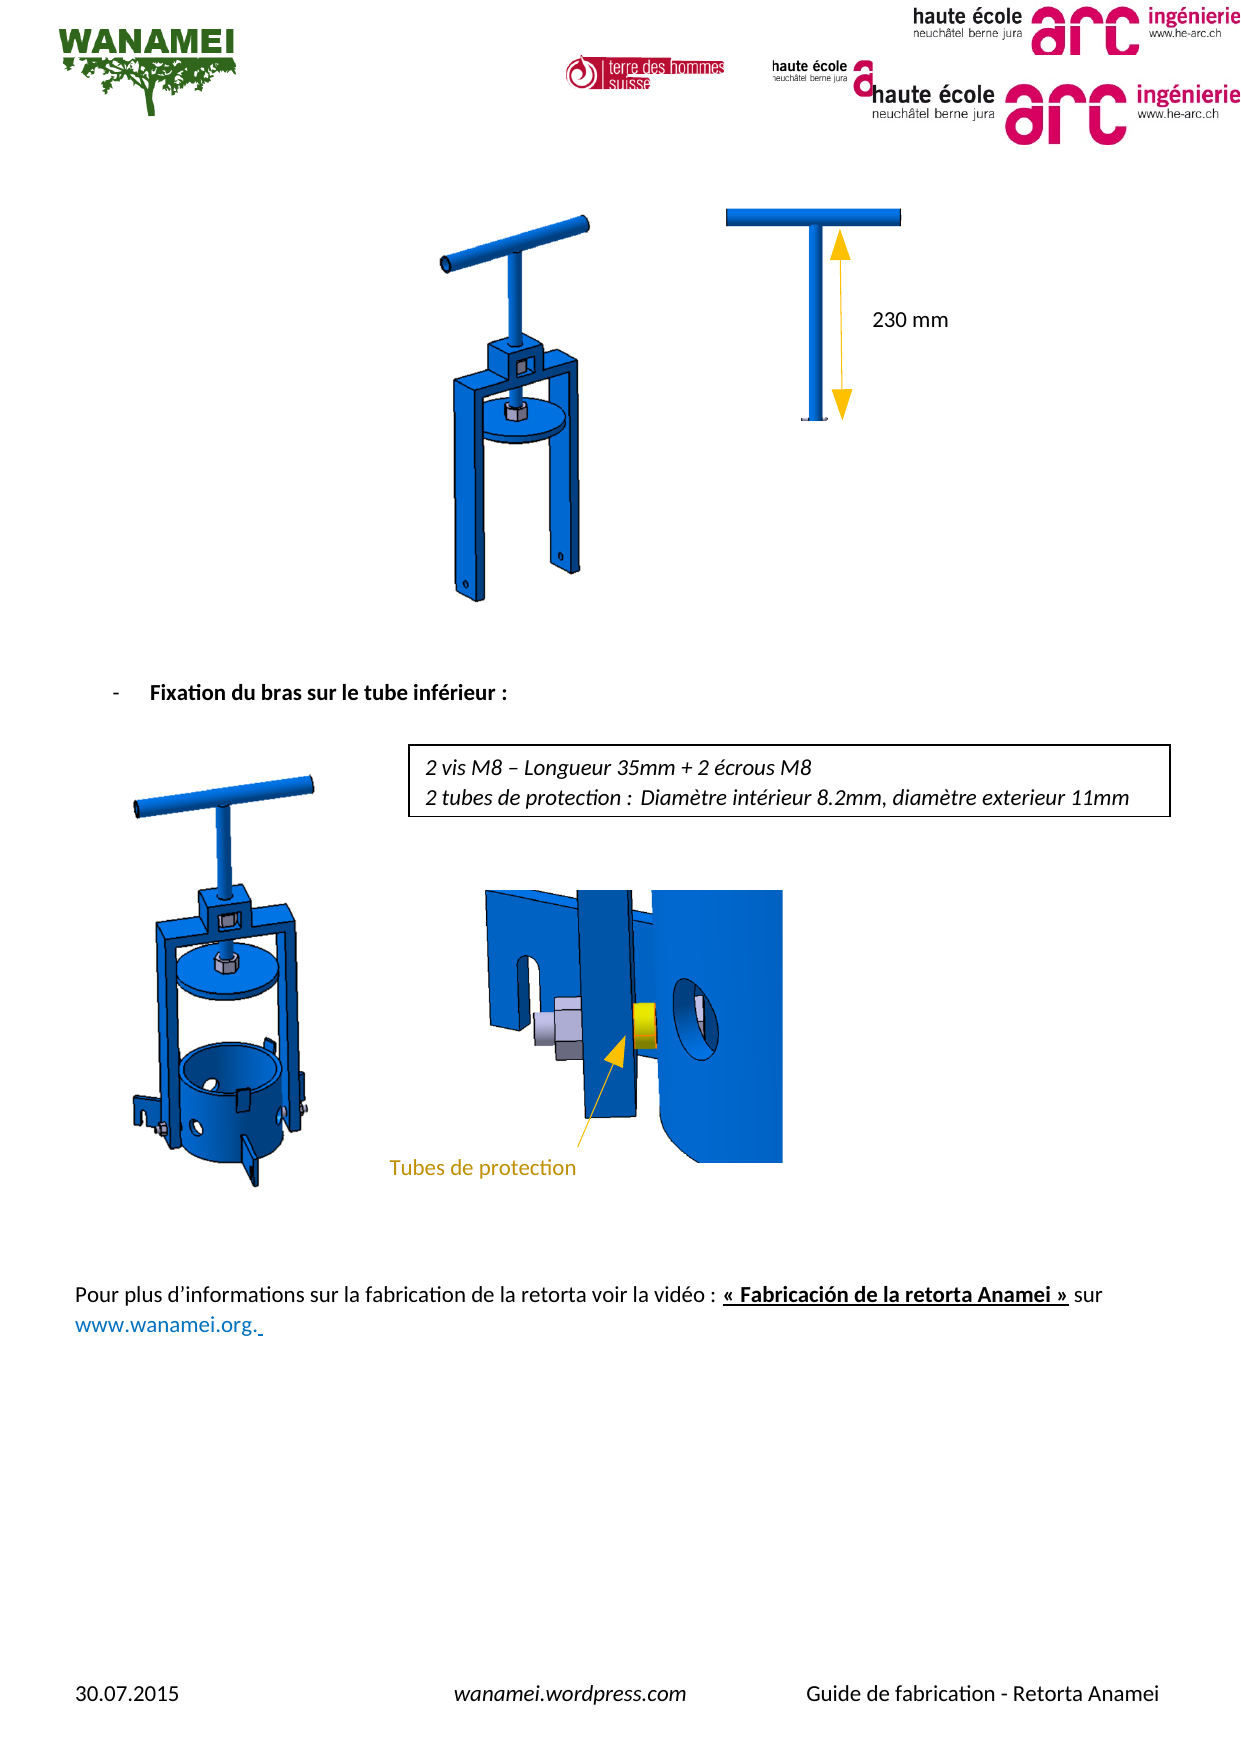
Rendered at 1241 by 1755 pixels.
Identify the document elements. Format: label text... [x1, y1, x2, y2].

text Tubes de protection [389, 1153, 598, 1181]
text Pour plus d’informations sur la fabrication de la retorta voir la vidéo : « Fabricación de la retorta Anamei » sur www.wanamei.org. [75, 1280, 1165, 1338]
text 230 mm [872, 305, 958, 332]
list Fixation du bras sur le tube inférieur : [112, 678, 1165, 706]
text 2 tubes de protection : Diamètre intérieur 8.2mm, diamètre exterieur 11mm [425, 783, 1154, 808]
text 2 vis M8 – Longueur 35mm + 2 écrous M8 [425, 753, 1154, 781]
